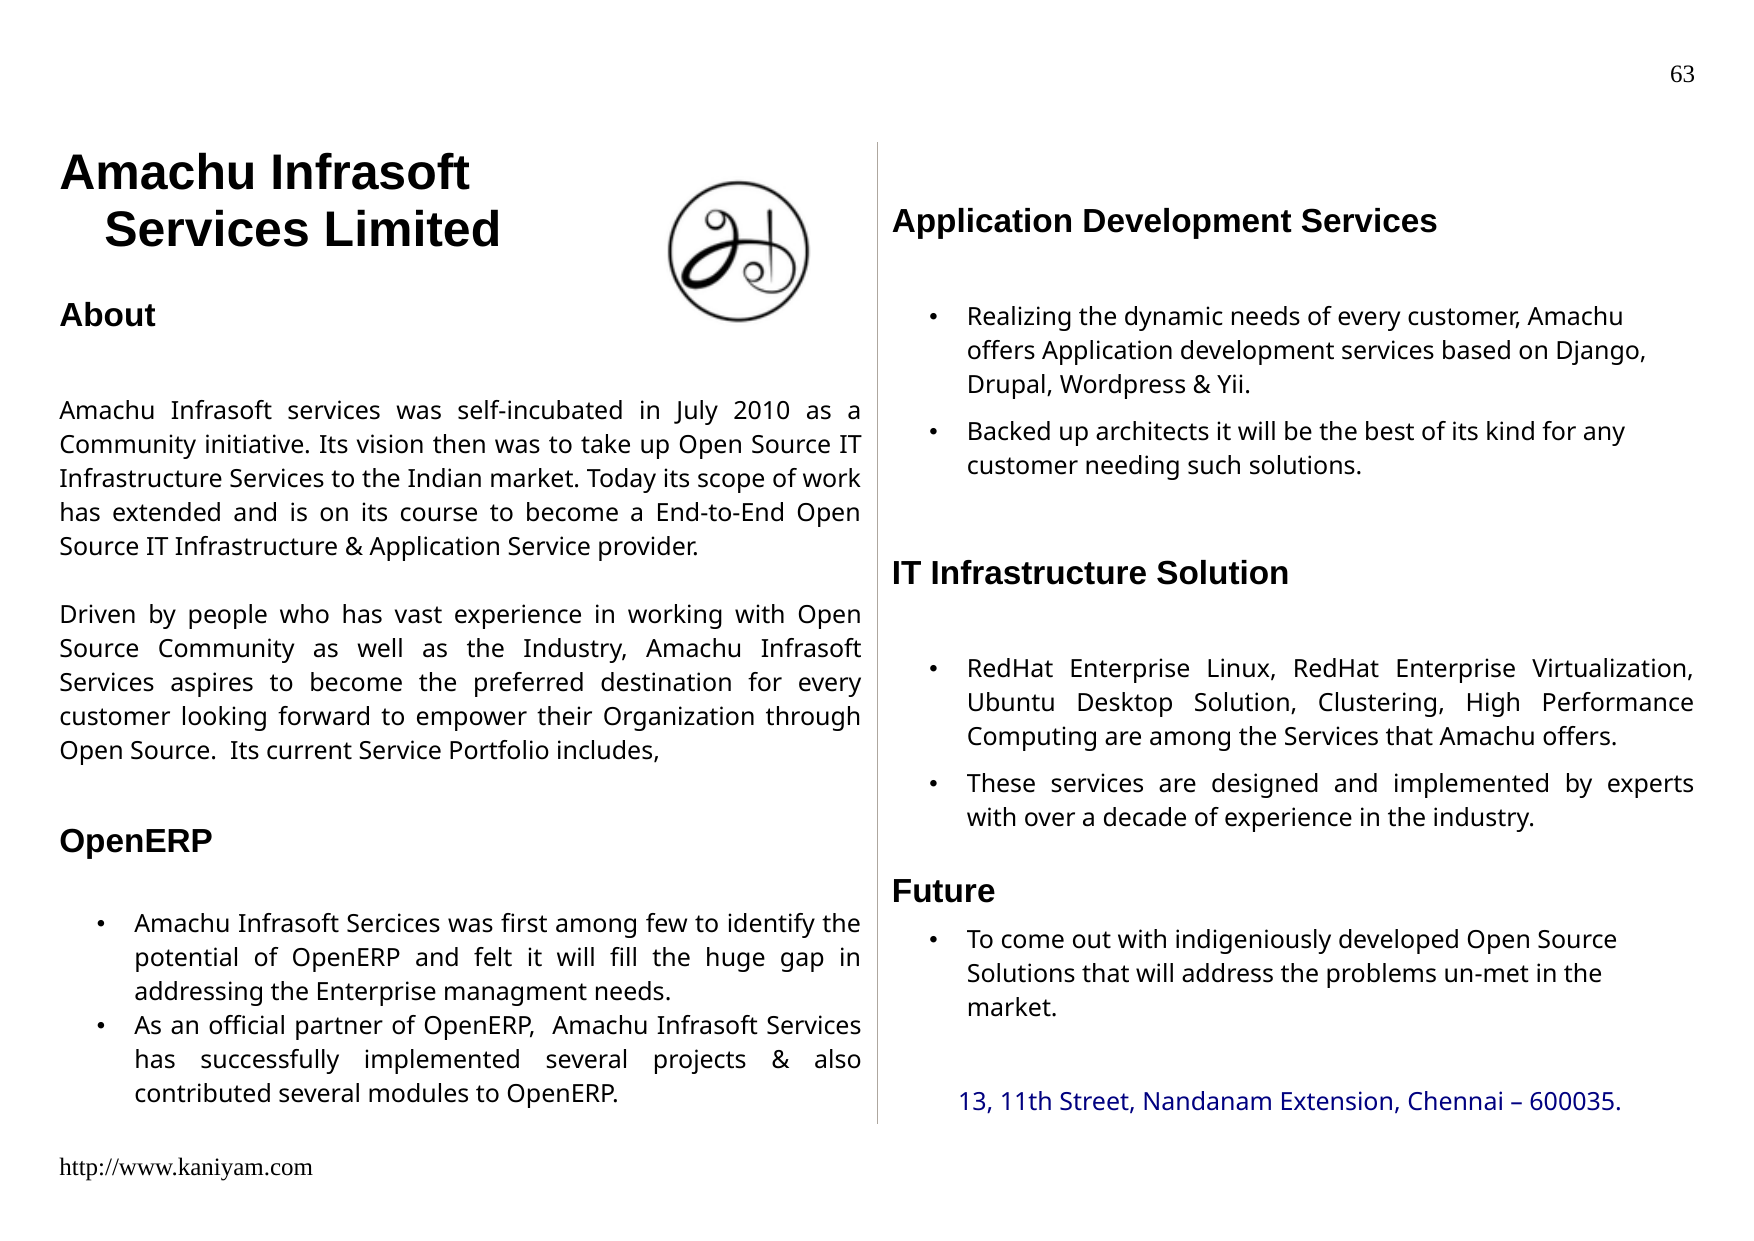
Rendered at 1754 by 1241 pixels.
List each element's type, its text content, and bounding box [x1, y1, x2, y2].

subtitle Amachu Infrasoft Services Limited [59, 142, 862, 257]
subtitle Future [892, 871, 1695, 909]
subtitle About [59, 295, 862, 333]
subtitle Application Development Services [892, 201, 1695, 240]
subtitle To come out with indigeniously developed Open Source Solutions that will address the problems un-met in the market. [929, 922, 1695, 1024]
list RedHat Enterprise Linux, RedHat Enterprise Virtualization, Ubuntu Desktop Solution, Clustering, High Performance Computing are among the Services that Amachu offers. [929, 651, 1695, 753]
text Amachu Infrasoft services was self-incubated in July 2010 as a Community initiative. Its vision then was to take up Open Source IT Infrastructure Services to the Indian market. Today its scope of work has extended and is on its course to become a End-to-End Open Source IT Infrastructure & Application Service provider. [59, 392, 862, 563]
subtitle IT Infrastructure Solution [892, 553, 1695, 592]
list As an official partner of OpenERP, Amachu Infrasoft Services has successfully implemented several projects & also contributed several modules to OpenERP. [97, 1008, 862, 1110]
picture [661, 176, 811, 326]
list Backed up architects it will be the best of its kind for any customer needing such solutions. [929, 413, 1695, 482]
text 13, 11th Street, Nandanam Extension, Chennai – 600035. [892, 1083, 1695, 1117]
list Realizing the dynamic needs of every customer, Amachu offers Application development services based on Django, Drupal, Wordpress & Yii. [929, 299, 1695, 401]
list Amachu Infrasoft Sercices was first among few to identify the potential of OpenERP and felt it will fill the huge gap in addressing the Enterprise managment needs. [97, 906, 862, 1008]
text Driven by people who has vast experience in working with Open Source Community as well as the Industry, Amachu Infrasoft Services aspires to become the preferred destination for every customer looking forward to empower their Organization through Open Source. Its current Service Portfolio includes, [59, 597, 862, 767]
list These services are designed and implemented by experts with over a decade of experience in the industry. [929, 765, 1695, 833]
subtitle OpenERP [59, 821, 862, 859]
